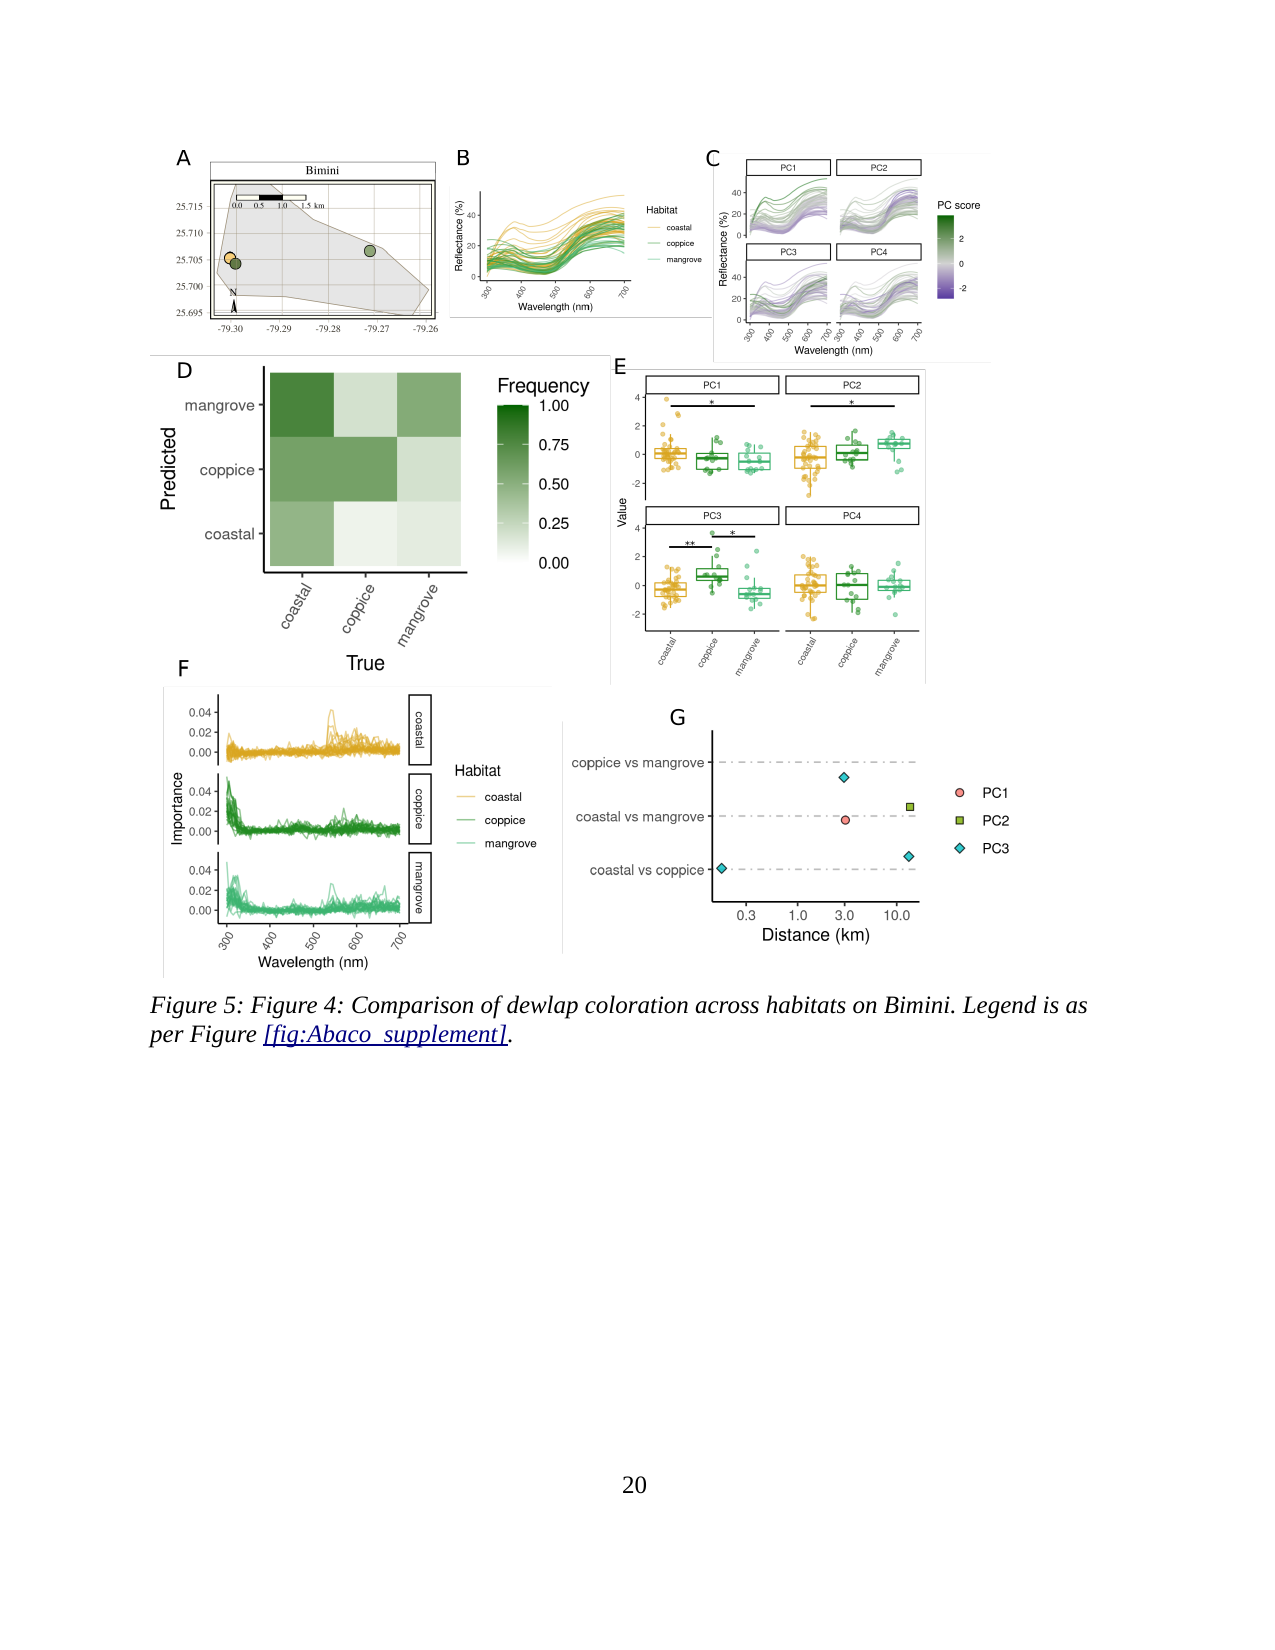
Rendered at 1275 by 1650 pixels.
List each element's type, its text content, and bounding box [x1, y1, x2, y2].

text Figure 5: Figure 4: Comparison of dewlap coloration across habitats on Bimini. Legend is as per Figure [fig:Abaco_supplement]. [150, 990, 1125, 1048]
picture [150, 150, 1027, 978]
